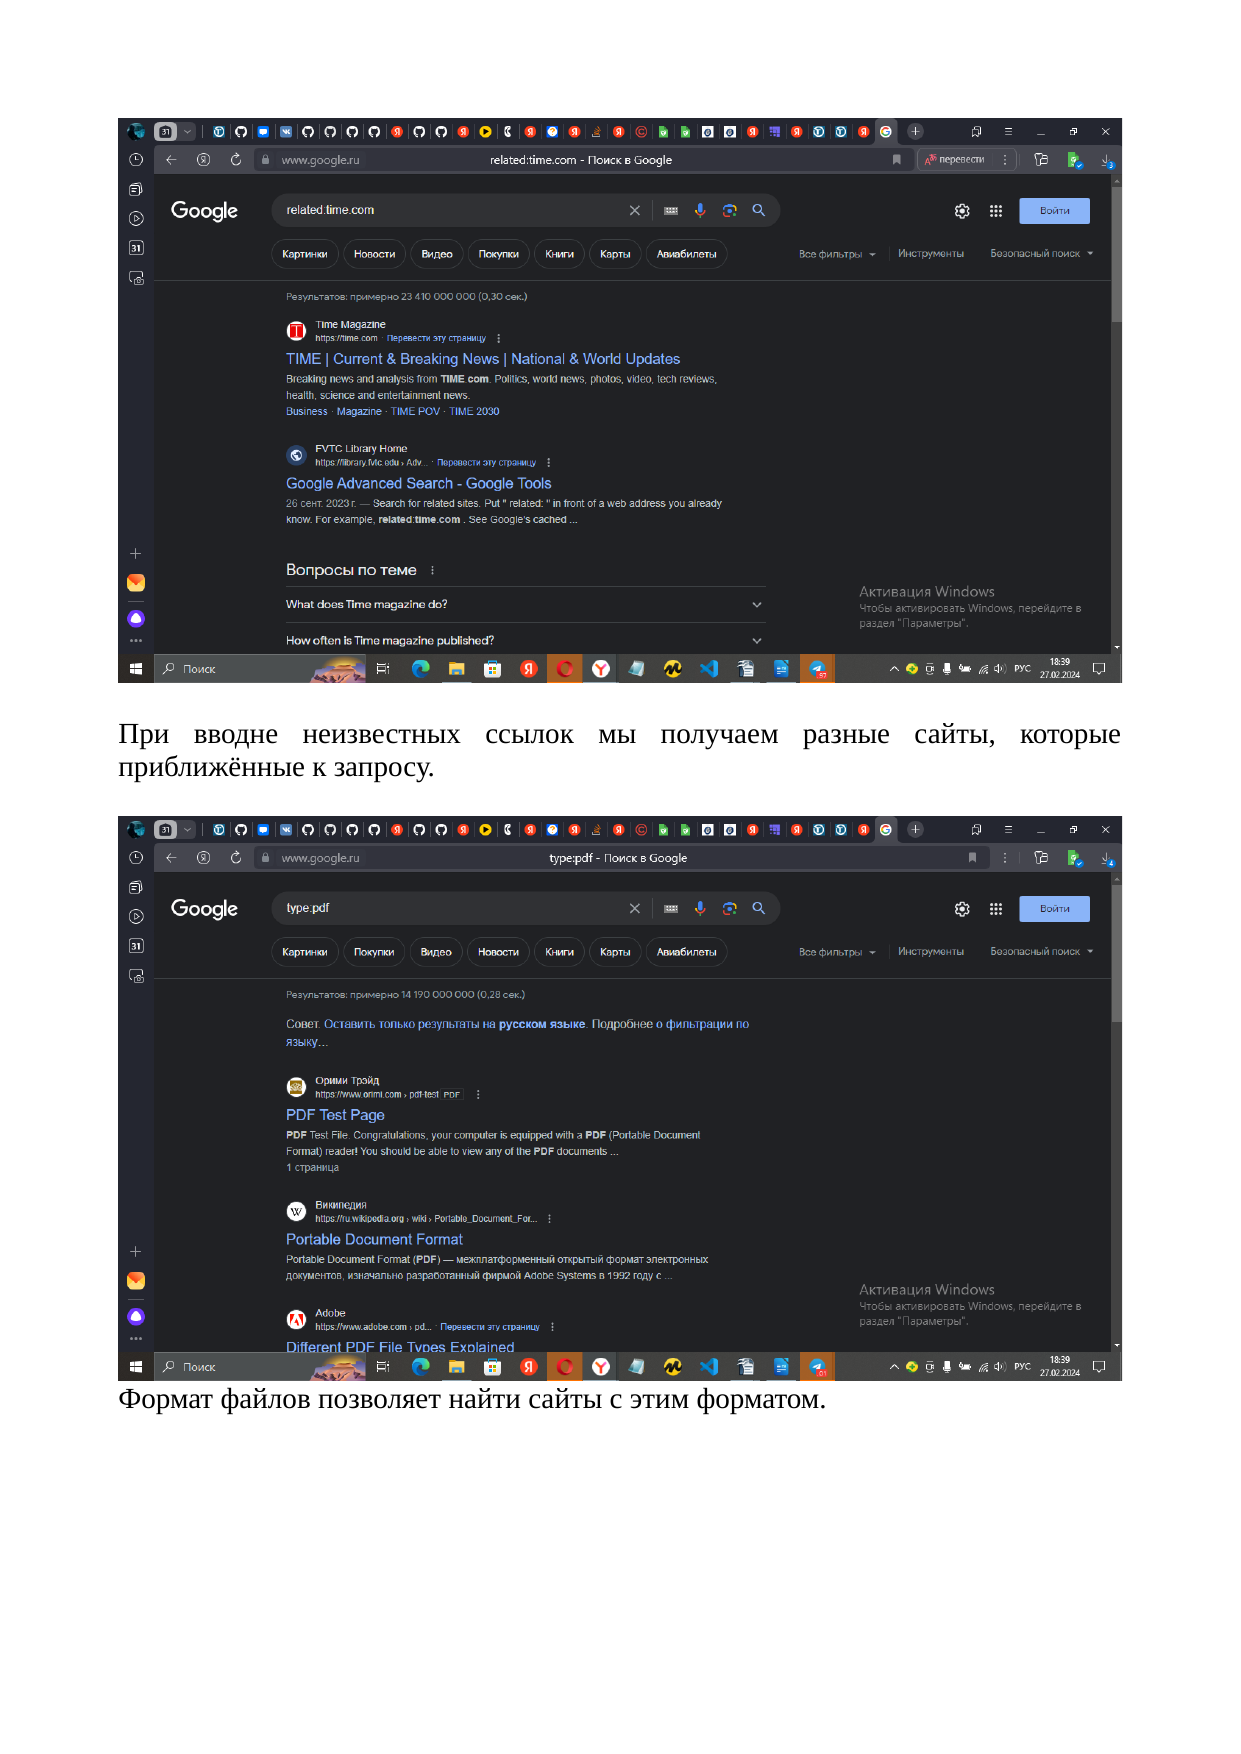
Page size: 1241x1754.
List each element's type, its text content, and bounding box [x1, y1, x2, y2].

text Формат файлов позволяет найти сайты с этим форматом. [118, 1381, 1122, 1414]
picture [118, 118, 1123, 683]
picture [118, 816, 1123, 1381]
text При вводне неизвестных ссылок мы получаем разные сайты, которые приближённые к запросу. [118, 716, 1122, 783]
